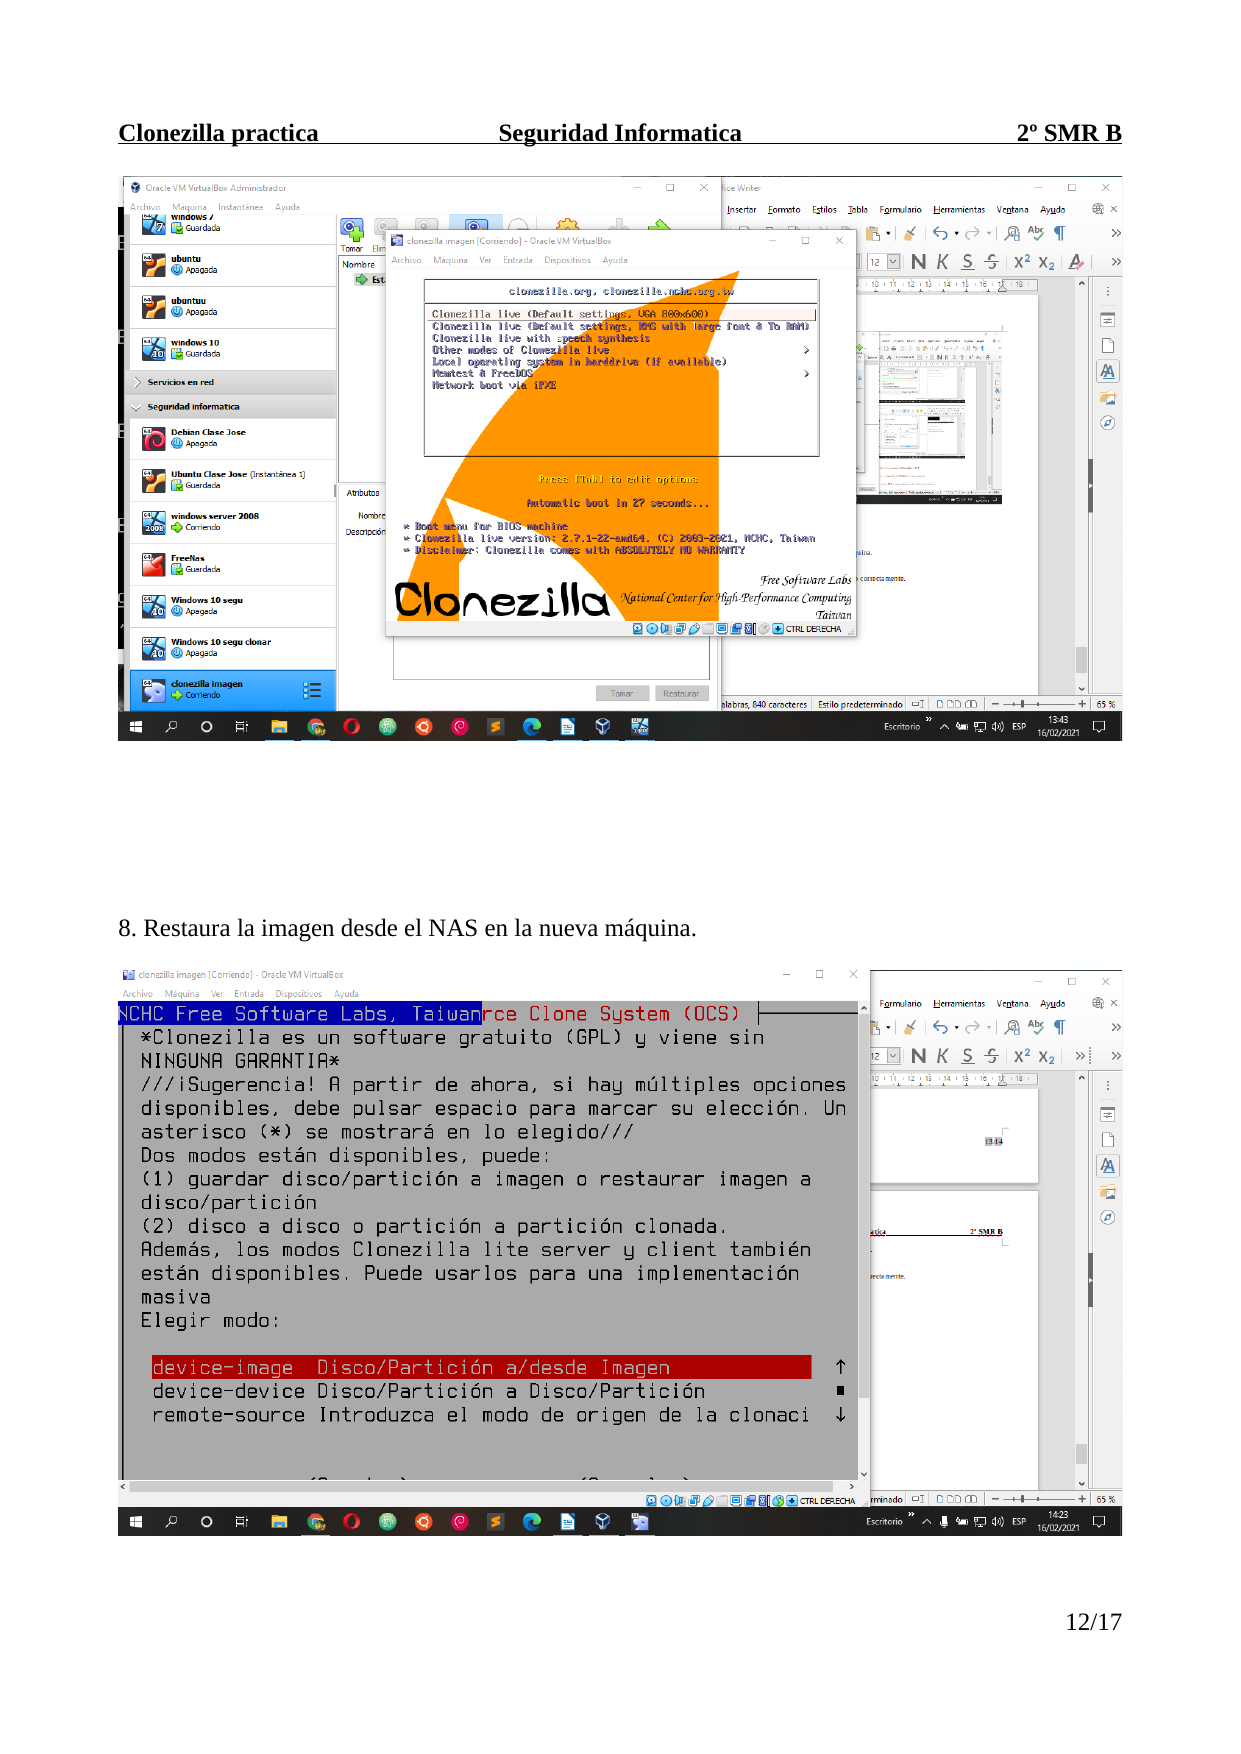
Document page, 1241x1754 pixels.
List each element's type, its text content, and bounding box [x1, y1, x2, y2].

picture [118, 176, 1123, 741]
picture [118, 970, 1123, 1536]
text 8. Restaura la imagen desde el NAS en la nueva máquina. [118, 913, 1122, 942]
